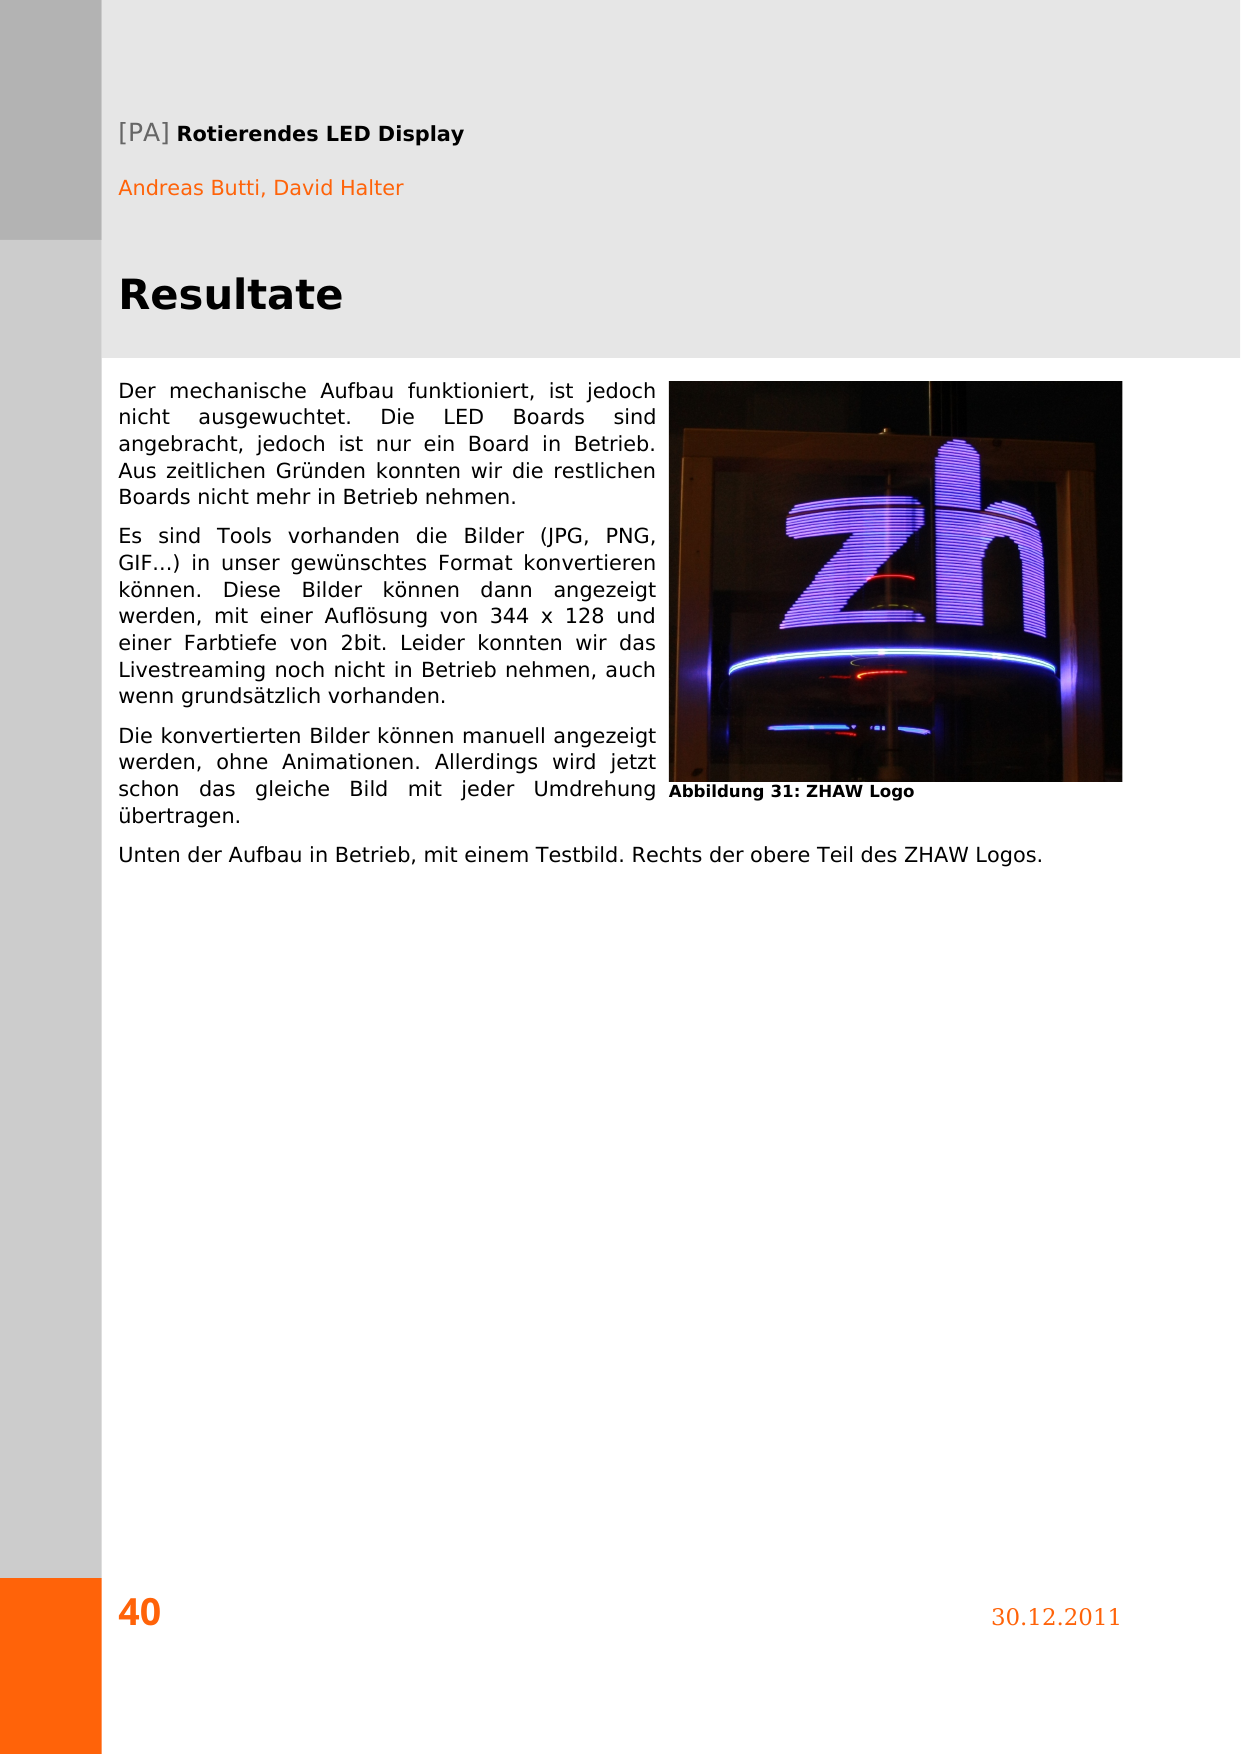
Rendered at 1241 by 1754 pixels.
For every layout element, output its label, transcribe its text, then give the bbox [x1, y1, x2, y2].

picture [668, 381, 1123, 782]
text Unten der Aufbau in Betrieb, mit einem Testbild. Rechts der obere Teil des ZHAW Logos. [118, 843, 1122, 867]
text Die konvertierten Bilder können manuell angezeigt werden, ohne Animationen. Allerdings wird jetzt schon das gleiche Bild mit jeder Umdrehung übertragen. [118, 724, 1122, 828]
text Der mechanische Aufbau funktioniert, ist jedoch nicht ausgewuchtet. Die LED Boards sind angebracht, jedoch ist nur ein Board in Betrieb. Aus zeitlichen Gründen konnten wir die restlichen Boards nicht mehr in Betrieb nehmen. [118, 379, 1122, 509]
text Es sind Tools vorhanden die Bilder (JPG, PNG, GIF...) in unser gewünschtes Format konvertieren können. Diese Bilder können dann angezeigt werden, mit einer Auflösung von 344 x 128 und einer Farbtiefe von 2bit. Leider konnten wir das Livestreaming noch nicht in Betrieb nehmen, auch wenn grundsätzlich vorhanden. [118, 524, 668, 709]
text Abbildung 31: ZHAW Logo [669, 782, 1122, 801]
